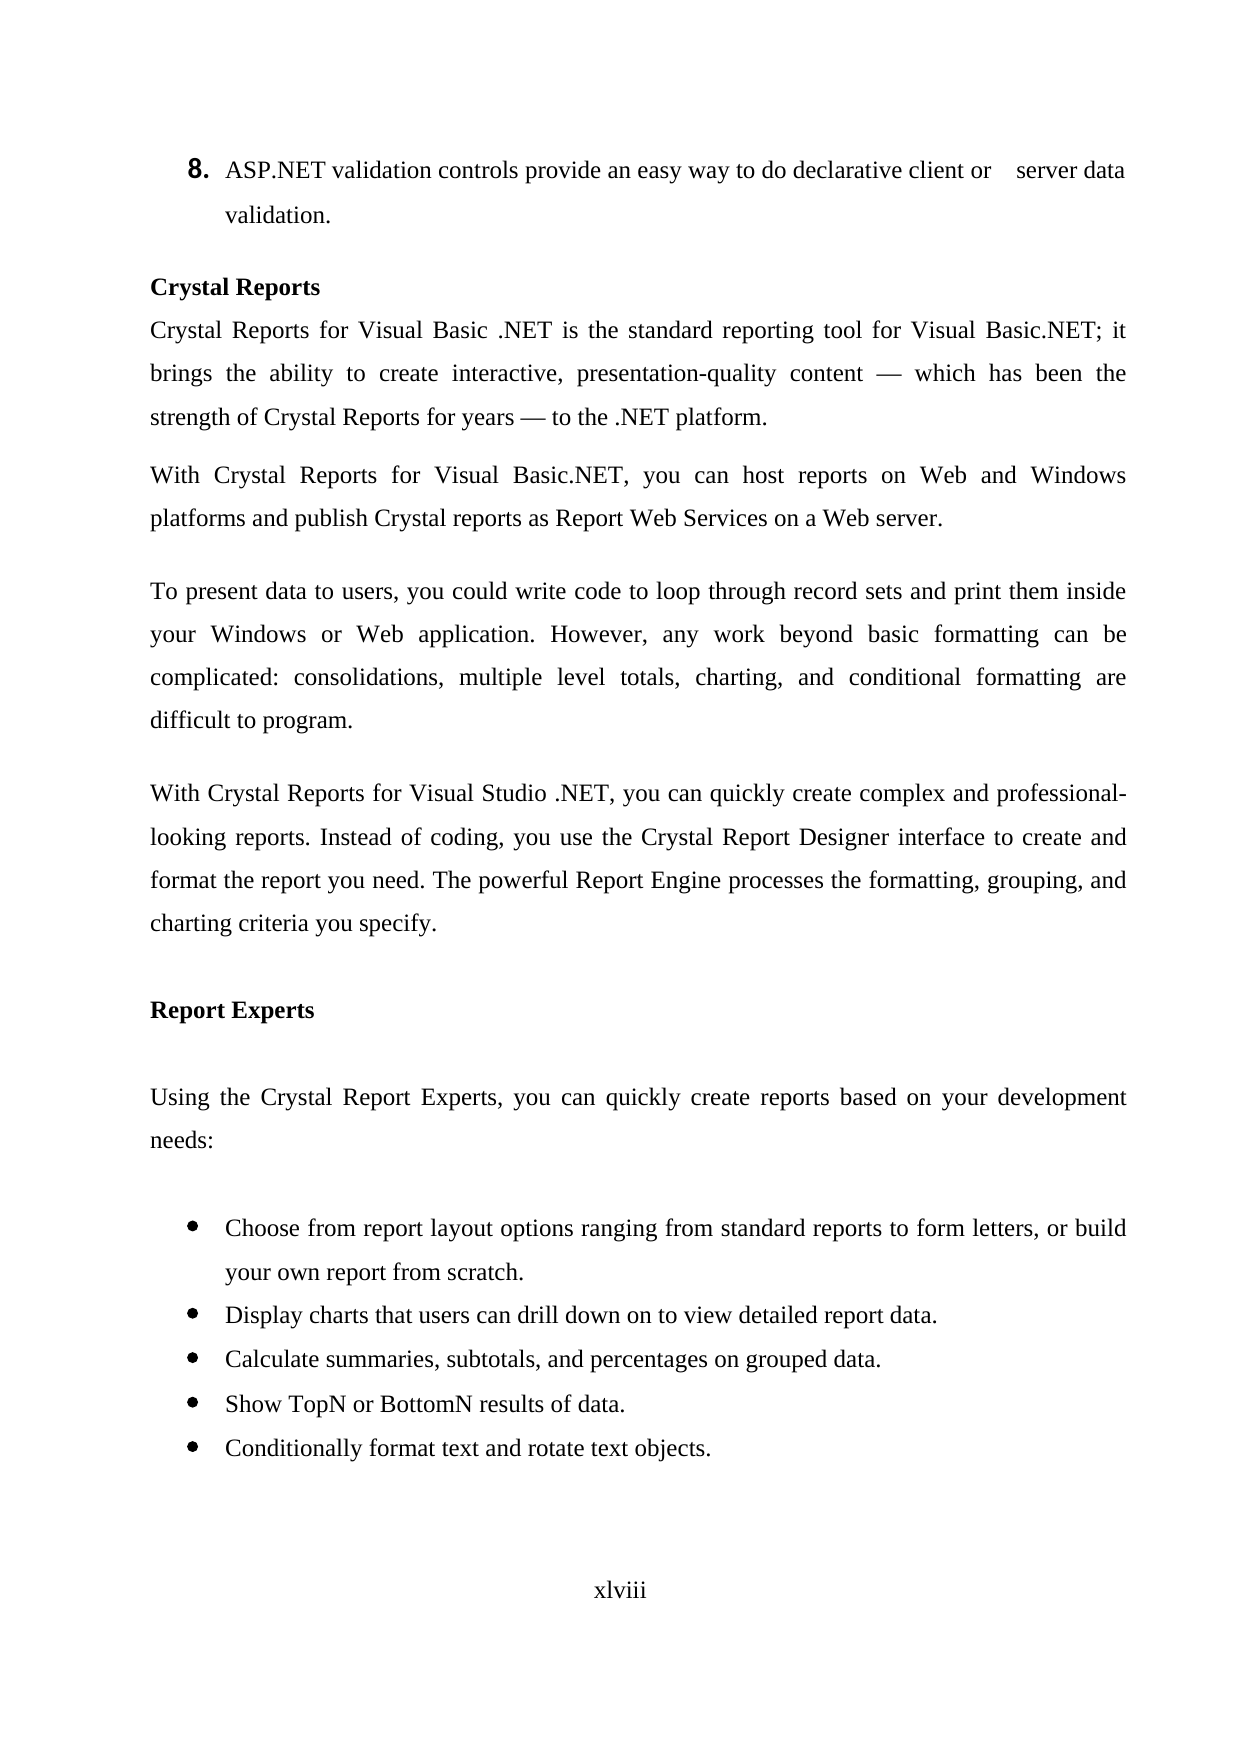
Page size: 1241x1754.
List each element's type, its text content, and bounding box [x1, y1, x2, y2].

text Report Experts [150, 995, 1128, 1024]
text Crystal Reports for Visual Basic .NET is the standard reporting tool for Visual Basic.NET; it brings the ability to create interactive, presentation-quality content — which has been the strength of Crystal Reports for years — to the .NET platform. [150, 315, 1128, 430]
text With Crystal Reports for Visual Studio .NET, you can quickly create complex and professional-looking reports. Instead of coding, you use the Crystal Report Designer interface to create and format the report you need. The powerful Report Engine processes the formatting, grouping, and charting criteria you specify. [150, 778, 1128, 937]
list Show TopN or BottomN results of data. [187, 1389, 1128, 1419]
list Choose from report layout options ranging from standard reports to form letters, or build your own report from scratch. [187, 1213, 1128, 1286]
list Calculate summaries, subtotals, and percentages on grouped data. [187, 1344, 1128, 1374]
text With Crystal Reports for Visual Basic.NET, you can host reports on Web and Windows platforms and publish Crystal reports as Report Web Services on a Web server. [150, 460, 1128, 532]
list Display charts that users can drill down on to view detailed report data. [187, 1300, 1128, 1330]
text To present data to users, you could write code to loop through record sets and print them inside your Windows or Web application. However, any work beyond basic formatting can be complicated: consolidations, multiple level totals, charting, and conditional formatting are difficult to program. [150, 576, 1128, 734]
list Conditionally format text and rotate text objects. [187, 1433, 1128, 1463]
text Crystal Reports [150, 272, 1128, 301]
text Using the Crystal Report Experts, you can quickly create reports based on your development needs: [150, 1082, 1128, 1154]
list ASP.NET validation controls provide an easy way to do declarative client or server data validation. [150, 150, 1090, 229]
